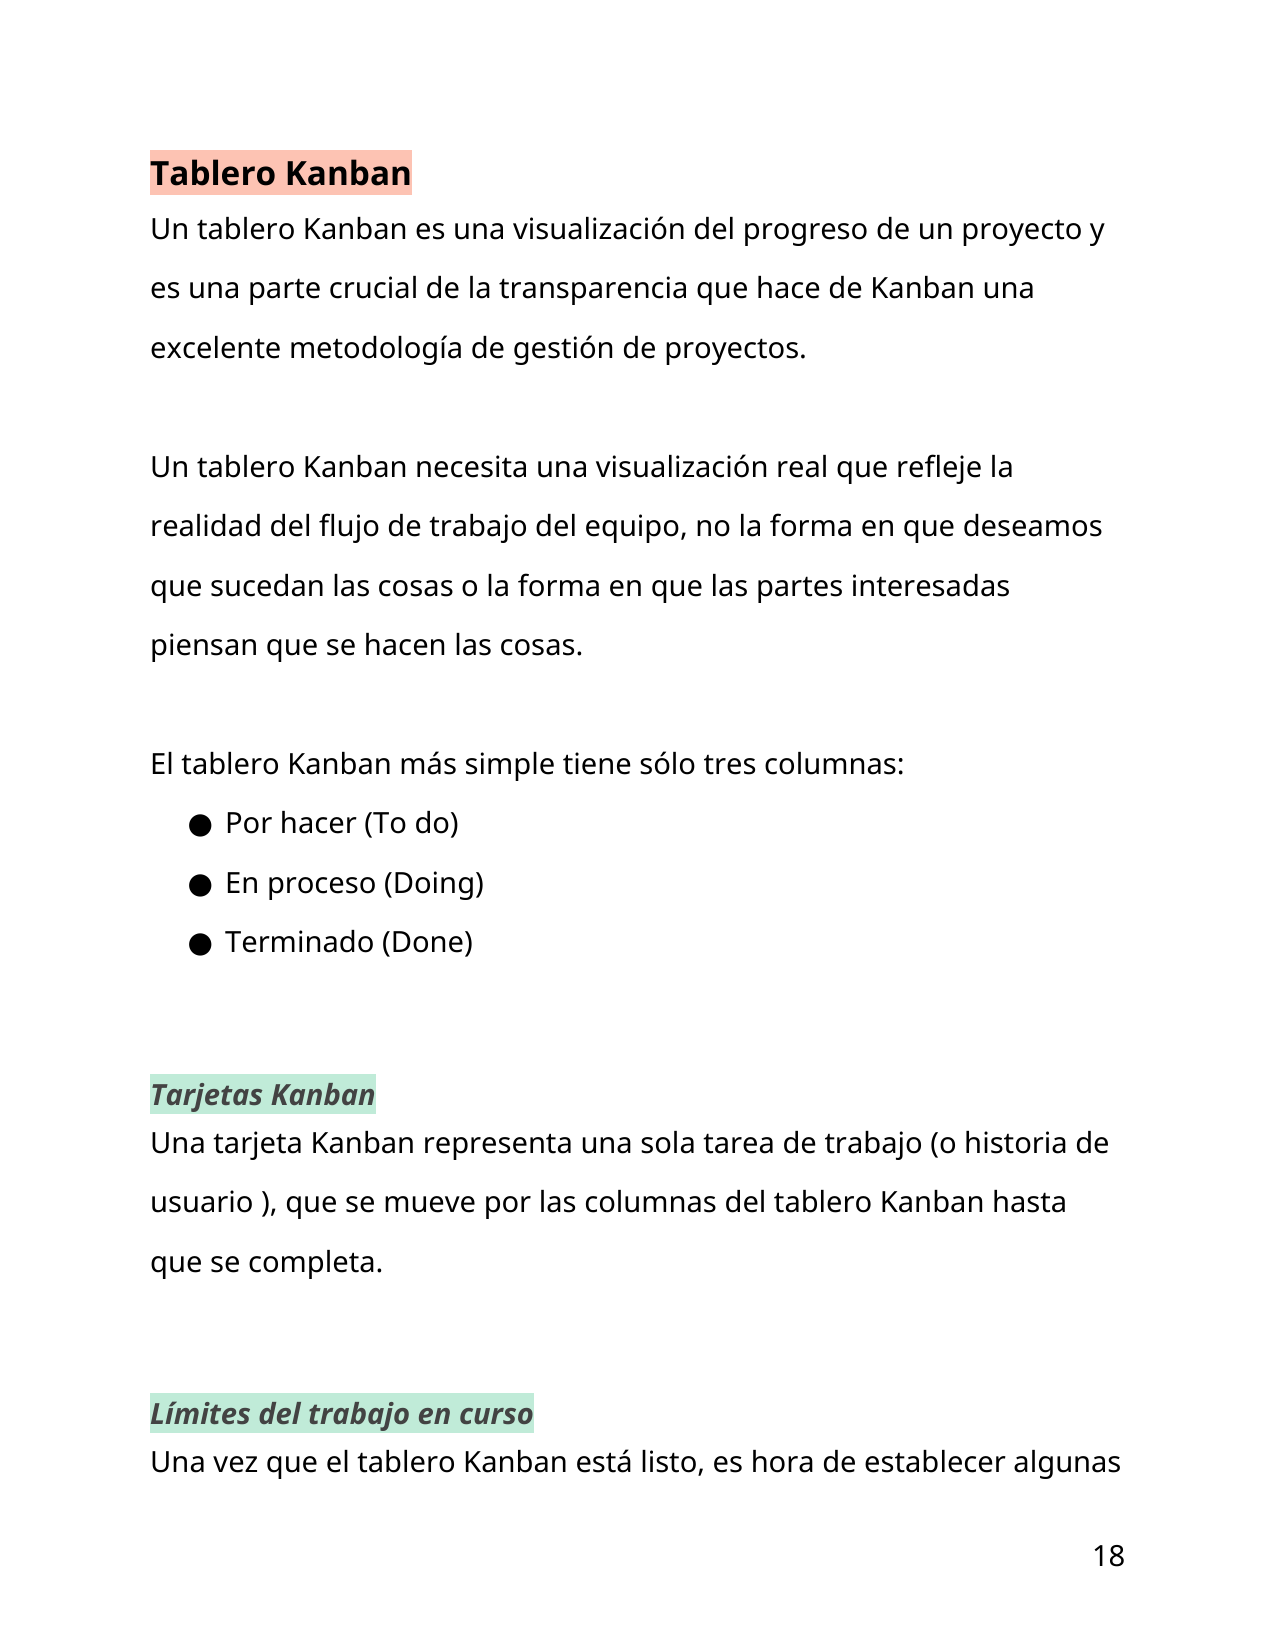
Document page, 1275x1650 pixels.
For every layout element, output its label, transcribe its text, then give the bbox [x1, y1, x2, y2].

list Por hacer (To do) [187, 803, 1125, 842]
subtitle Límites del trabajo en curso [534, 1393, 1125, 1433]
text Una vez que el tablero Kanban está listo, es hora de establecer algunas [150, 1441, 1125, 1481]
text Un tablero Kanban es una visualización del progreso de un proyecto y es una parte crucial de la transparencia que hace de Kanban una excelente metodología de gestión de proyectos. [150, 208, 1125, 367]
subtitle Tarjetas Kanban [376, 1074, 1125, 1114]
text Una tarjeta Kanban representa una sola tarea de trabajo (o historia de usuario ), que se mueve por las columnas del tablero Kanban hasta que se completa. [150, 1122, 1125, 1281]
list Terminado (Done) [187, 922, 1125, 961]
text El tablero Kanban más simple tiene sólo tres columnas: [150, 743, 1125, 783]
text Un tablero Kanban necesita una visualización real que refleje la realidad del flujo de trabajo del equipo, no la forma en que deseamos que sucedan las cosas o la forma en que las partes interesadas piensan que se hacen las cosas. [150, 446, 1125, 664]
subtitle Tablero Kanban [412, 150, 1125, 195]
list En proceso (Doing) [187, 862, 1125, 902]
